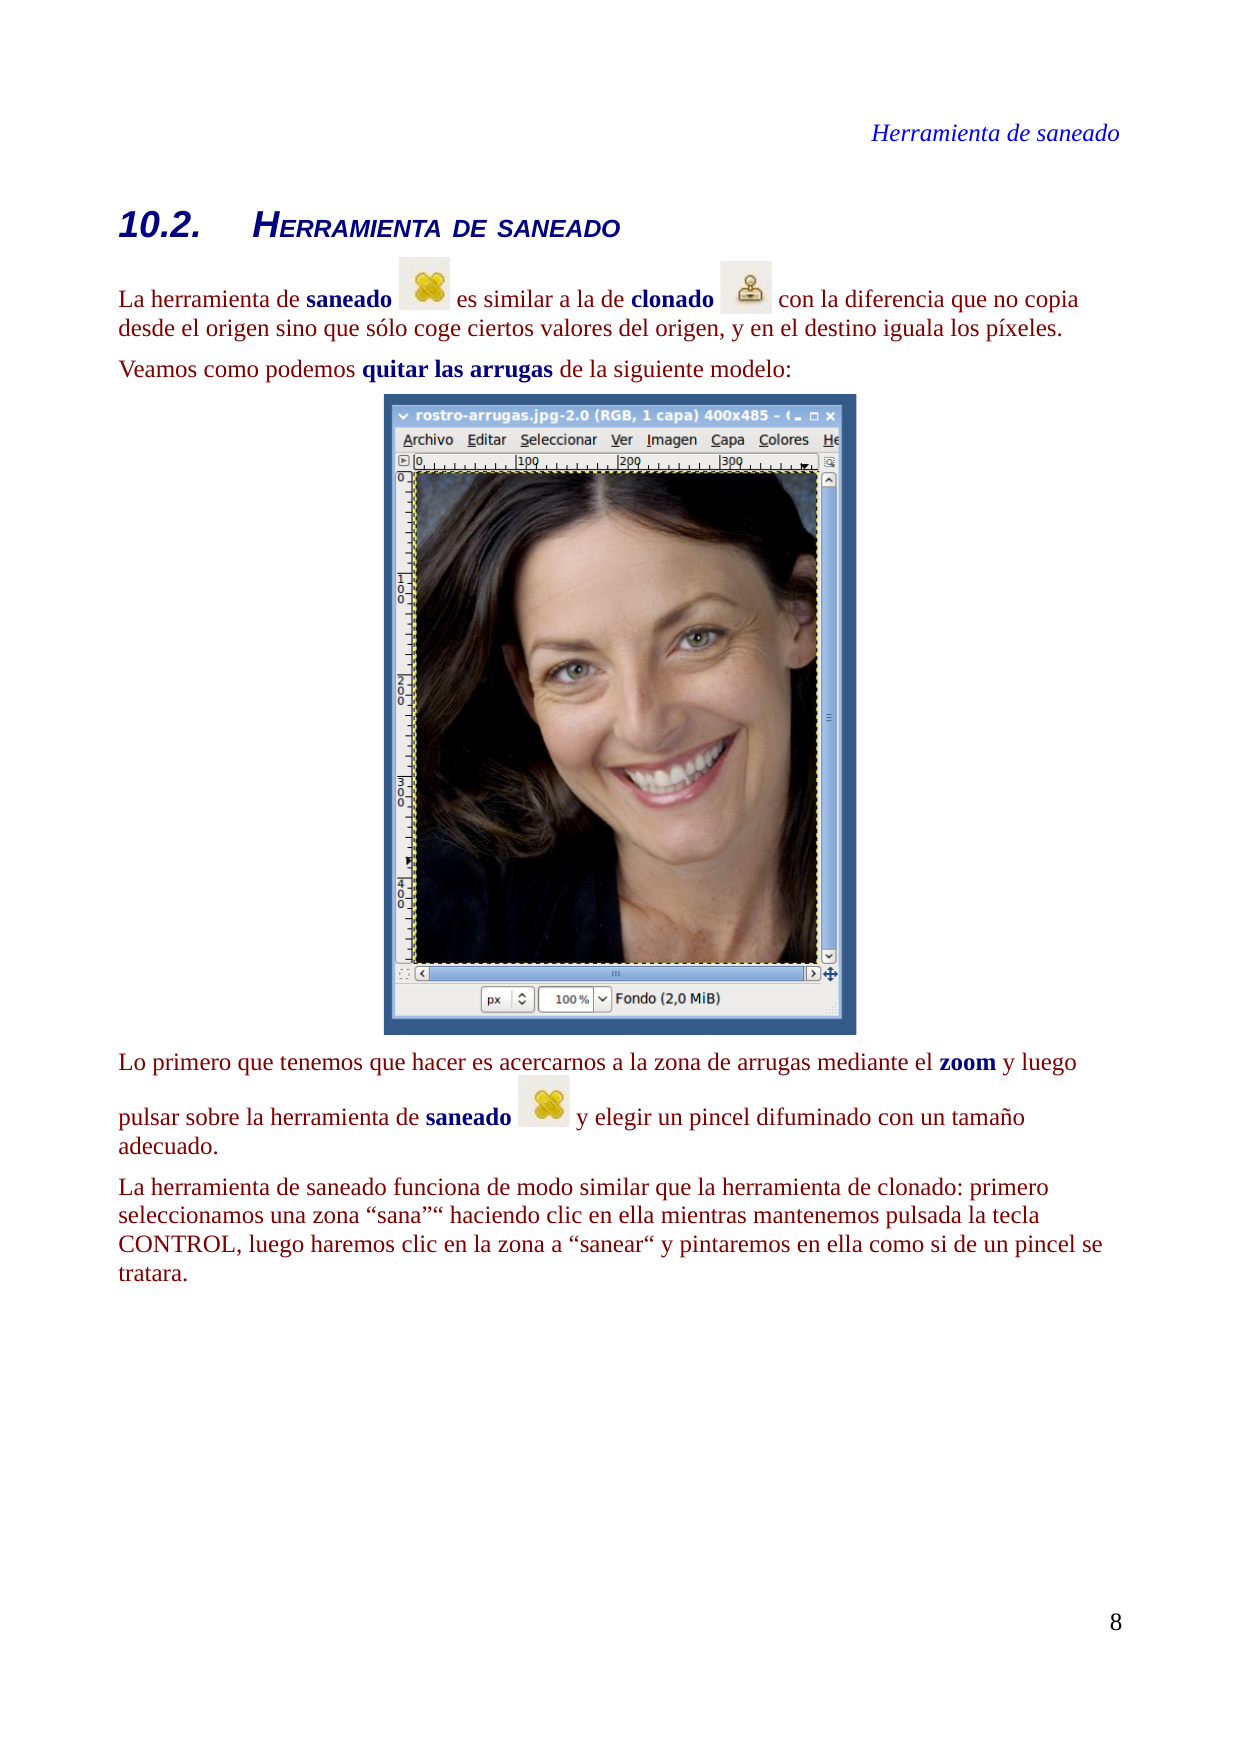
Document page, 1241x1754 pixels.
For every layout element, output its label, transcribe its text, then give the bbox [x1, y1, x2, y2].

picture [518, 1075, 570, 1127]
subtitle Herramienta de saneado [118, 202, 1122, 245]
picture [720, 261, 772, 314]
text La herramienta de saneado funciona de modo similar que la herramienta de clonado: primero seleccionamos una zona “sana”“ haciendo clic en ella mientras mantenemos pulsada la tecla CONTROL, luego haremos clic en la zona a “sanear“ y pintaremos en ella como si de un pincel se tratara. [118, 1172, 1122, 1287]
picture [383, 394, 857, 1035]
text La herramienta de saneado es similar a la de clonado con la diferencia que no copia desde el origen sino que sólo coge ciertos valores del origen, y en el destino iguala los píxeles. [118, 258, 1122, 342]
picture [398, 257, 451, 310]
text Veamos como podemos quitar las arrugas de la siguiente modelo: [118, 354, 1122, 382]
text Lo primero que tenemos que hacer es acercarnos a la zona de arrugas mediante el zoom y luego pulsar sobre la herramienta de saneado y elegir un pincel difuminado con un tamaño adecuado. [118, 1047, 1122, 1160]
